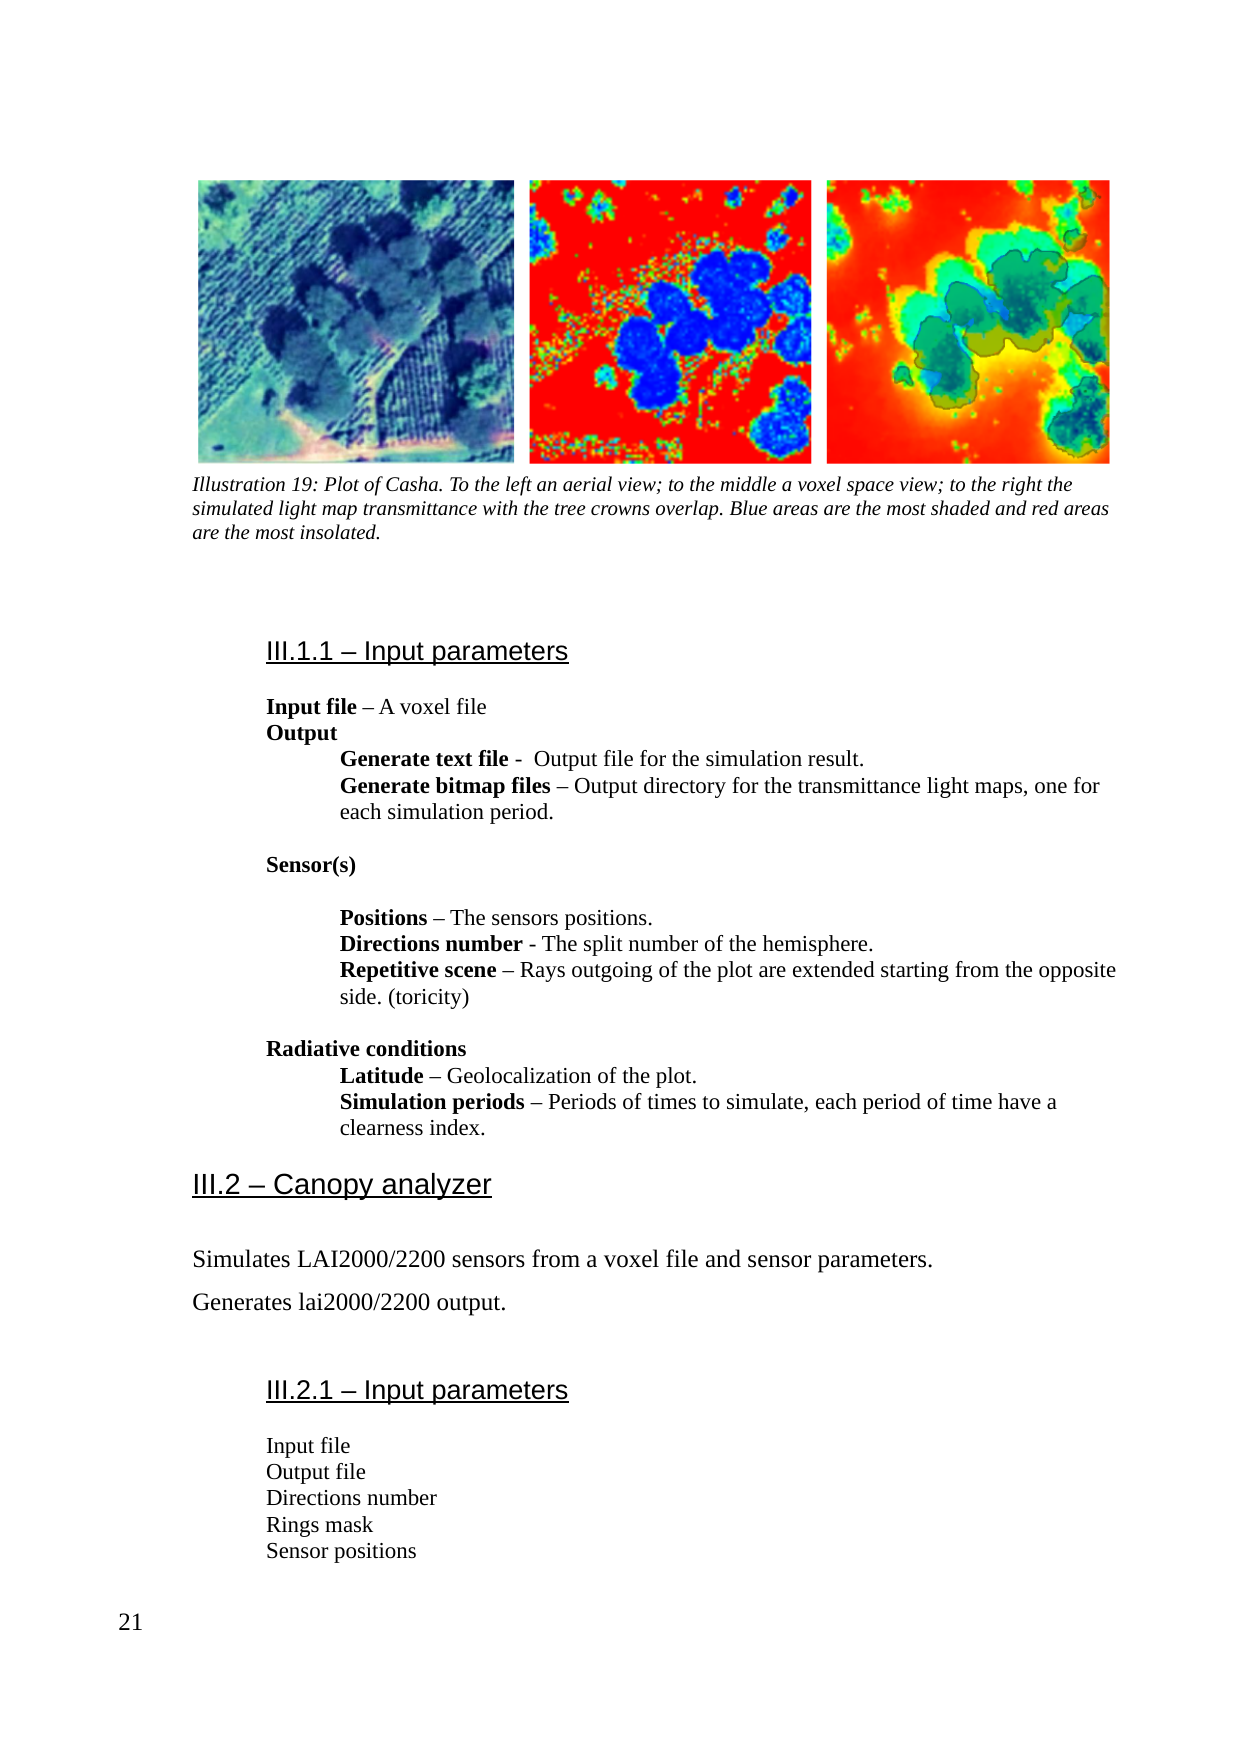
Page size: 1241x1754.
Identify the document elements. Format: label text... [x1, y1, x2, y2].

text Simulates LAI2000/2200 sensors from a voxel file and sensor parameters. [192, 1244, 1122, 1273]
text Radiative conditions [266, 1035, 1122, 1062]
text Repetitive scene – Rays outgoing of the plot are extended starting from the opposite side. (toricity) [266, 956, 1122, 1009]
text Input file [266, 1432, 1122, 1458]
text Output [266, 719, 1122, 746]
subtitle III.2 – Canopy analyzer [192, 1167, 1122, 1201]
text Simulation periods – Periods of times to simulate, each period of time have a clearness index. [266, 1088, 1122, 1141]
text Sensor(s) [266, 851, 1122, 877]
subtitle III.2.1 – Input parameters [266, 1374, 1122, 1405]
text Illustration 19: Plot of Casha. To the left an aerial view; to the middle a voxel space view; to the right the simulated light map transmittance with the tree crowns overlap. Blue areas are the most shaded and red areas are the most insolated. [192, 472, 1122, 544]
text Generate text file - Output file for the simulation result. [266, 746, 1122, 772]
text Generates lai2000/2200 output. [192, 1287, 1122, 1316]
subtitle III.1.1 – Input parameters [266, 635, 1122, 666]
text Directions number [266, 1484, 1122, 1511]
text Positions – The sensors positions. [266, 904, 1122, 930]
text Generate bitmap files – Output directory for the transmittance light maps, one for each simulation period. [266, 772, 1122, 824]
picture [192, 173, 1123, 472]
text Directions number - The split number of the hemisphere. [266, 930, 1122, 956]
text Sensor positions [266, 1537, 1122, 1563]
text Output file [266, 1458, 1122, 1484]
text Rings mask [266, 1511, 1122, 1537]
text Input file – A voxel file [266, 693, 1122, 719]
text Latitude – Geolocalization of the plot. [266, 1062, 1122, 1088]
